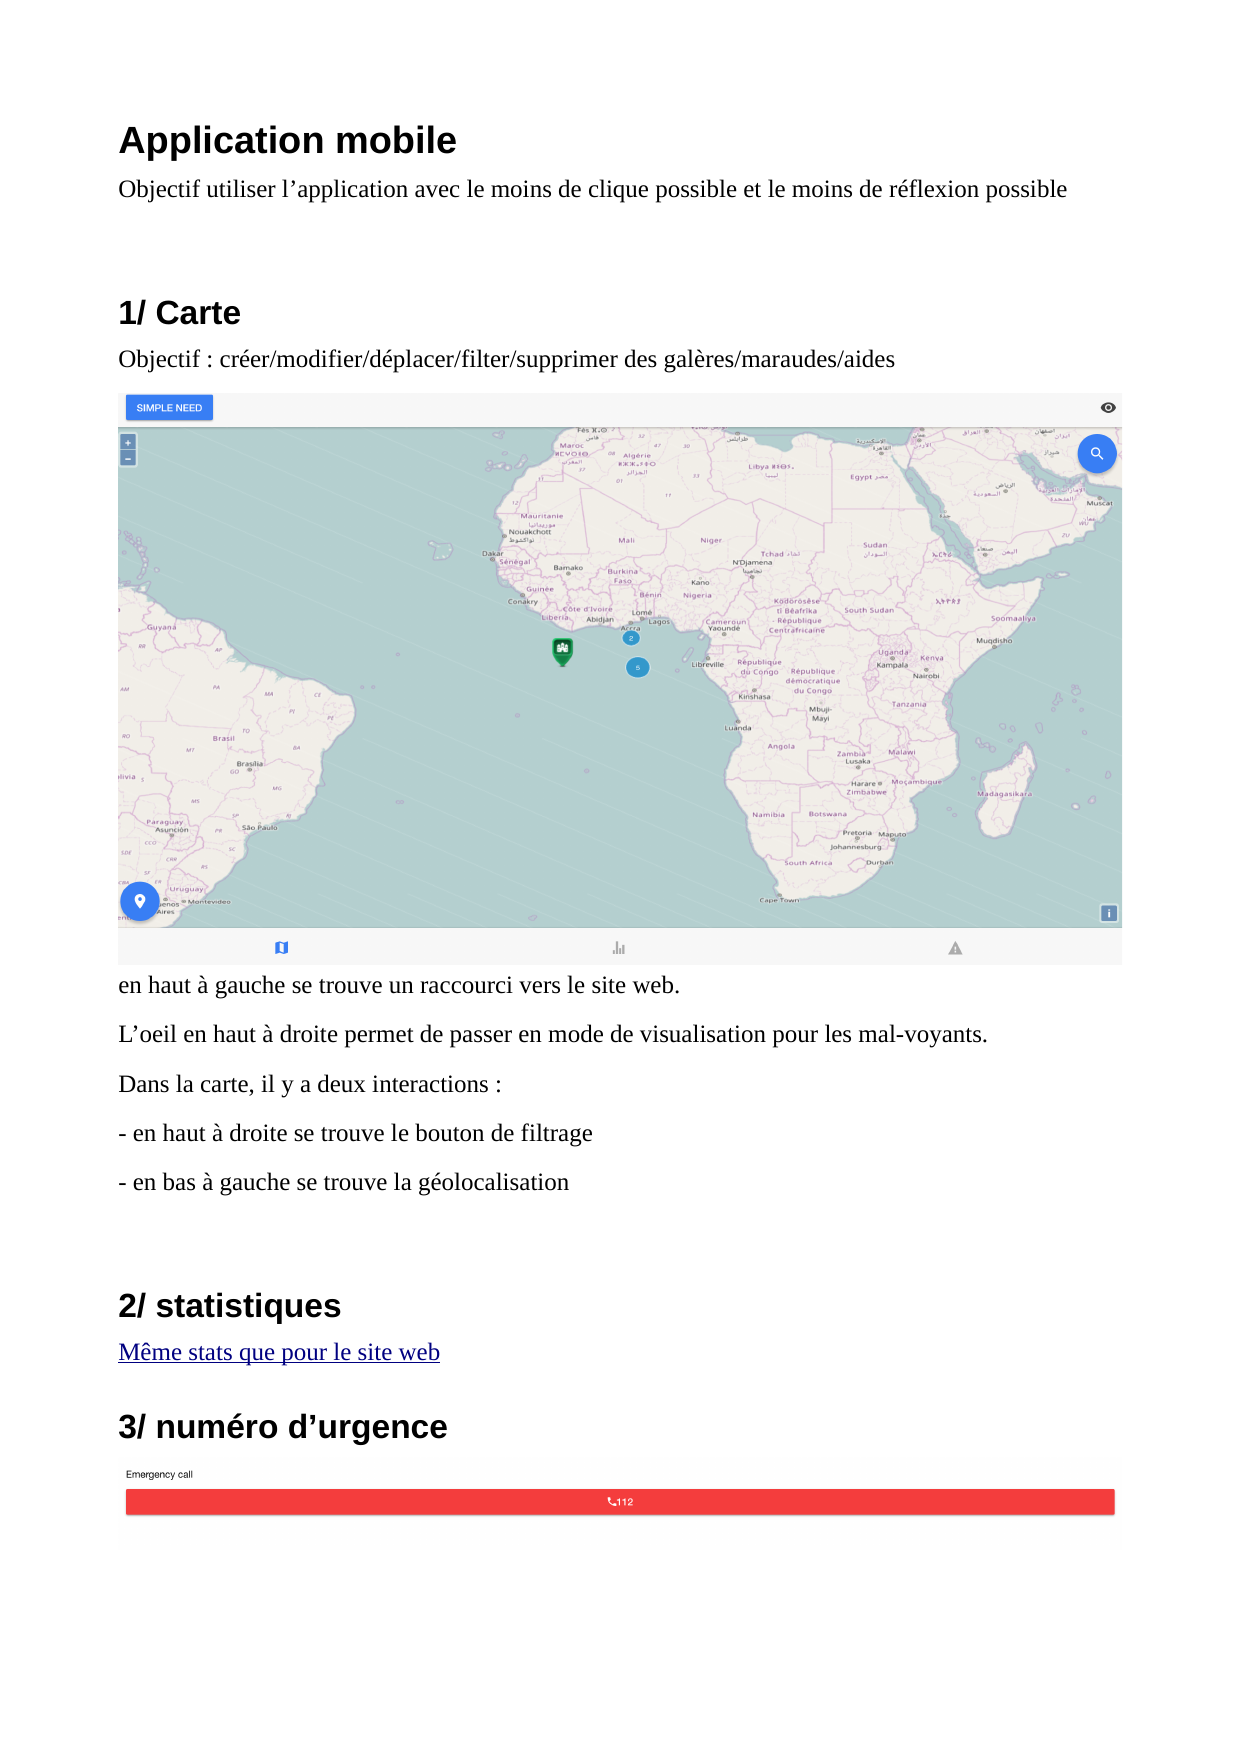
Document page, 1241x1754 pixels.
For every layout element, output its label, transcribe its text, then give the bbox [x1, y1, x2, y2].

picture [118, 1457, 1123, 1550]
subtitle Application mobile [118, 118, 1122, 162]
text Objectif : créer/modifier/déplacer/filter/supprimer des galères/maraudes/aides [118, 344, 1122, 373]
text Objectif utiliser l’application avec le moins de clique possible et le moins de réflexion possible [118, 174, 1122, 203]
subtitle 2/ statistiques [118, 1286, 1122, 1324]
subtitle 1/ Carte [118, 293, 1122, 332]
text Dans la carte, il y a deux interactions : [118, 1069, 1122, 1097]
text - en bas à gauche se trouve la géolocalisation [118, 1167, 1122, 1196]
text Même stats que pour le site web [118, 1337, 1122, 1366]
text L’oeil en haut à droite permet de passer en mode de visualisation pour les mal-voyants. [118, 1019, 1122, 1048]
text - en haut à droite se trouve le bouton de filtrage [118, 1118, 1122, 1146]
subtitle 3/ numéro d’urgence [118, 1407, 1122, 1445]
text en haut à gauche se trouve un raccourci vers le site web. [118, 965, 1122, 999]
picture [118, 393, 1123, 965]
